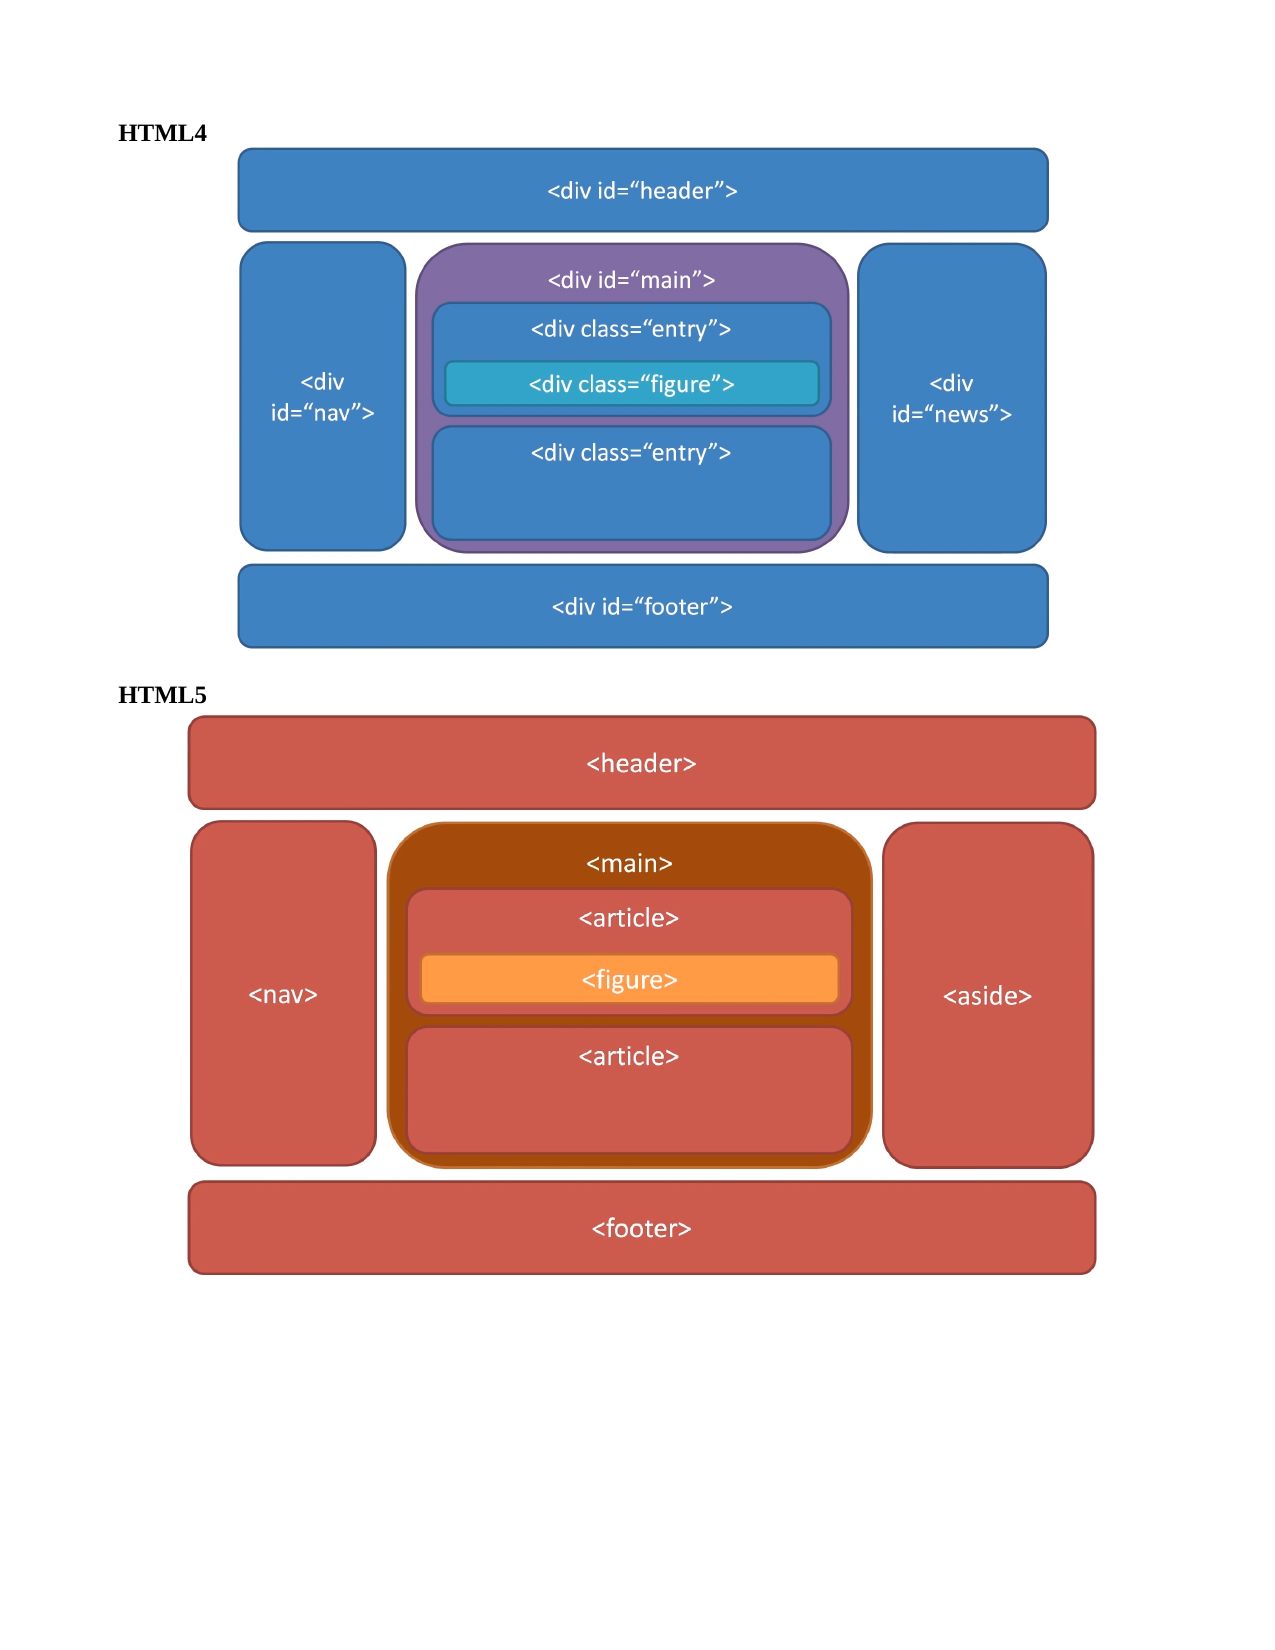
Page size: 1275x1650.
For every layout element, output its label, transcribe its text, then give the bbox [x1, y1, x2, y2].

picture [224, 146, 1051, 652]
text HTML5 [118, 680, 1157, 709]
picture [170, 709, 1105, 1277]
text HTML4 [118, 118, 1157, 147]
